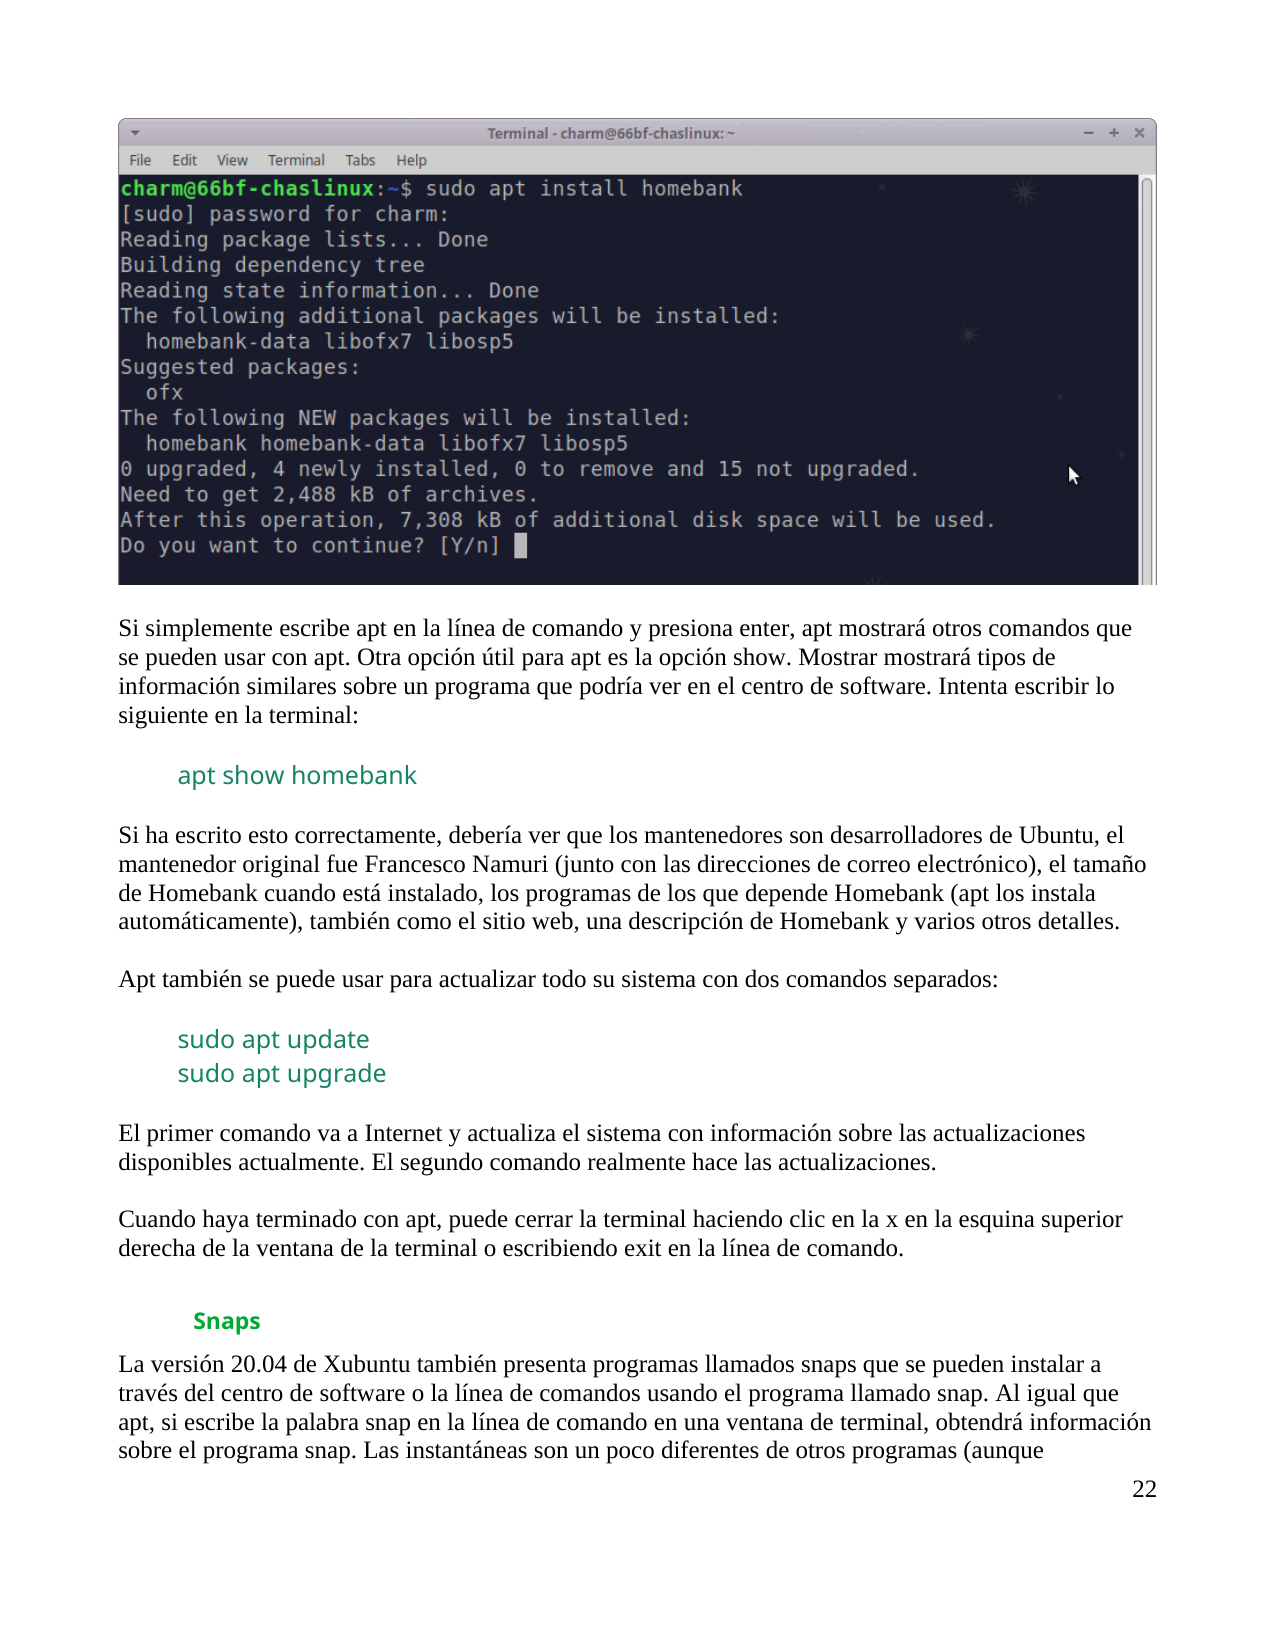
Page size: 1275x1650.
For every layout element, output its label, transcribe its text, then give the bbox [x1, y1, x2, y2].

picture [118, 118, 1157, 585]
subtitle Snaps [118, 1305, 1157, 1337]
text Si ha escrito esto correctamente, debería ver que los mantenedores son desarrolladores de Ubuntu, el mantenedor original fue Francesco Namuri (junto con las direcciones de correo electrónico), el tamaño de Homebank cuando está instalado, los programas de los que depende Homebank (apt los instala automáticamente), también como el sitio web, una descripción de Homebank y varios otros detalles. [118, 820, 1157, 935]
text Apt también se puede usar para actualizar todo su sistema con dos comandos separados: [118, 964, 1157, 993]
text El primer comando va a Internet y actualiza el sistema con información sobre las actualizaciones disponibles actualmente. El segundo comando realmente hace las actualizaciones. [118, 1118, 1157, 1176]
text apt show homebank [177, 757, 1157, 791]
text Si simplemente escribe apt en la línea de comando y presiona enter, apt mostrará otros comandos que se pueden usar con apt. Otra opción útil para apt es la opción show. Mostrar mostrará tipos de información similares sobre un programa que podría ver en el centro de software. Intenta escribir lo siguiente en la terminal: [118, 613, 1157, 728]
text sudo apt upgrade [177, 1055, 1157, 1089]
text sudo apt update [177, 1021, 1157, 1055]
text La versión 20.04 de Xubuntu también presenta programas llamados snaps que se pueden instalar a través del centro de software o la línea de comandos usando el programa llamado snap. Al igual que apt, si escribe la palabra snap en la línea de comando en una ventana de terminal, obtendrá información sobre el programa snap. Las instantáneas son un poco diferentes de otros programas (aunque [118, 1349, 1157, 1464]
text Cuando haya terminado con apt, puede cerrar la terminal haciendo clic en la x en la esquina superior derecha de la ventana de la terminal o escribiendo exit en la línea de comando. [118, 1204, 1157, 1262]
